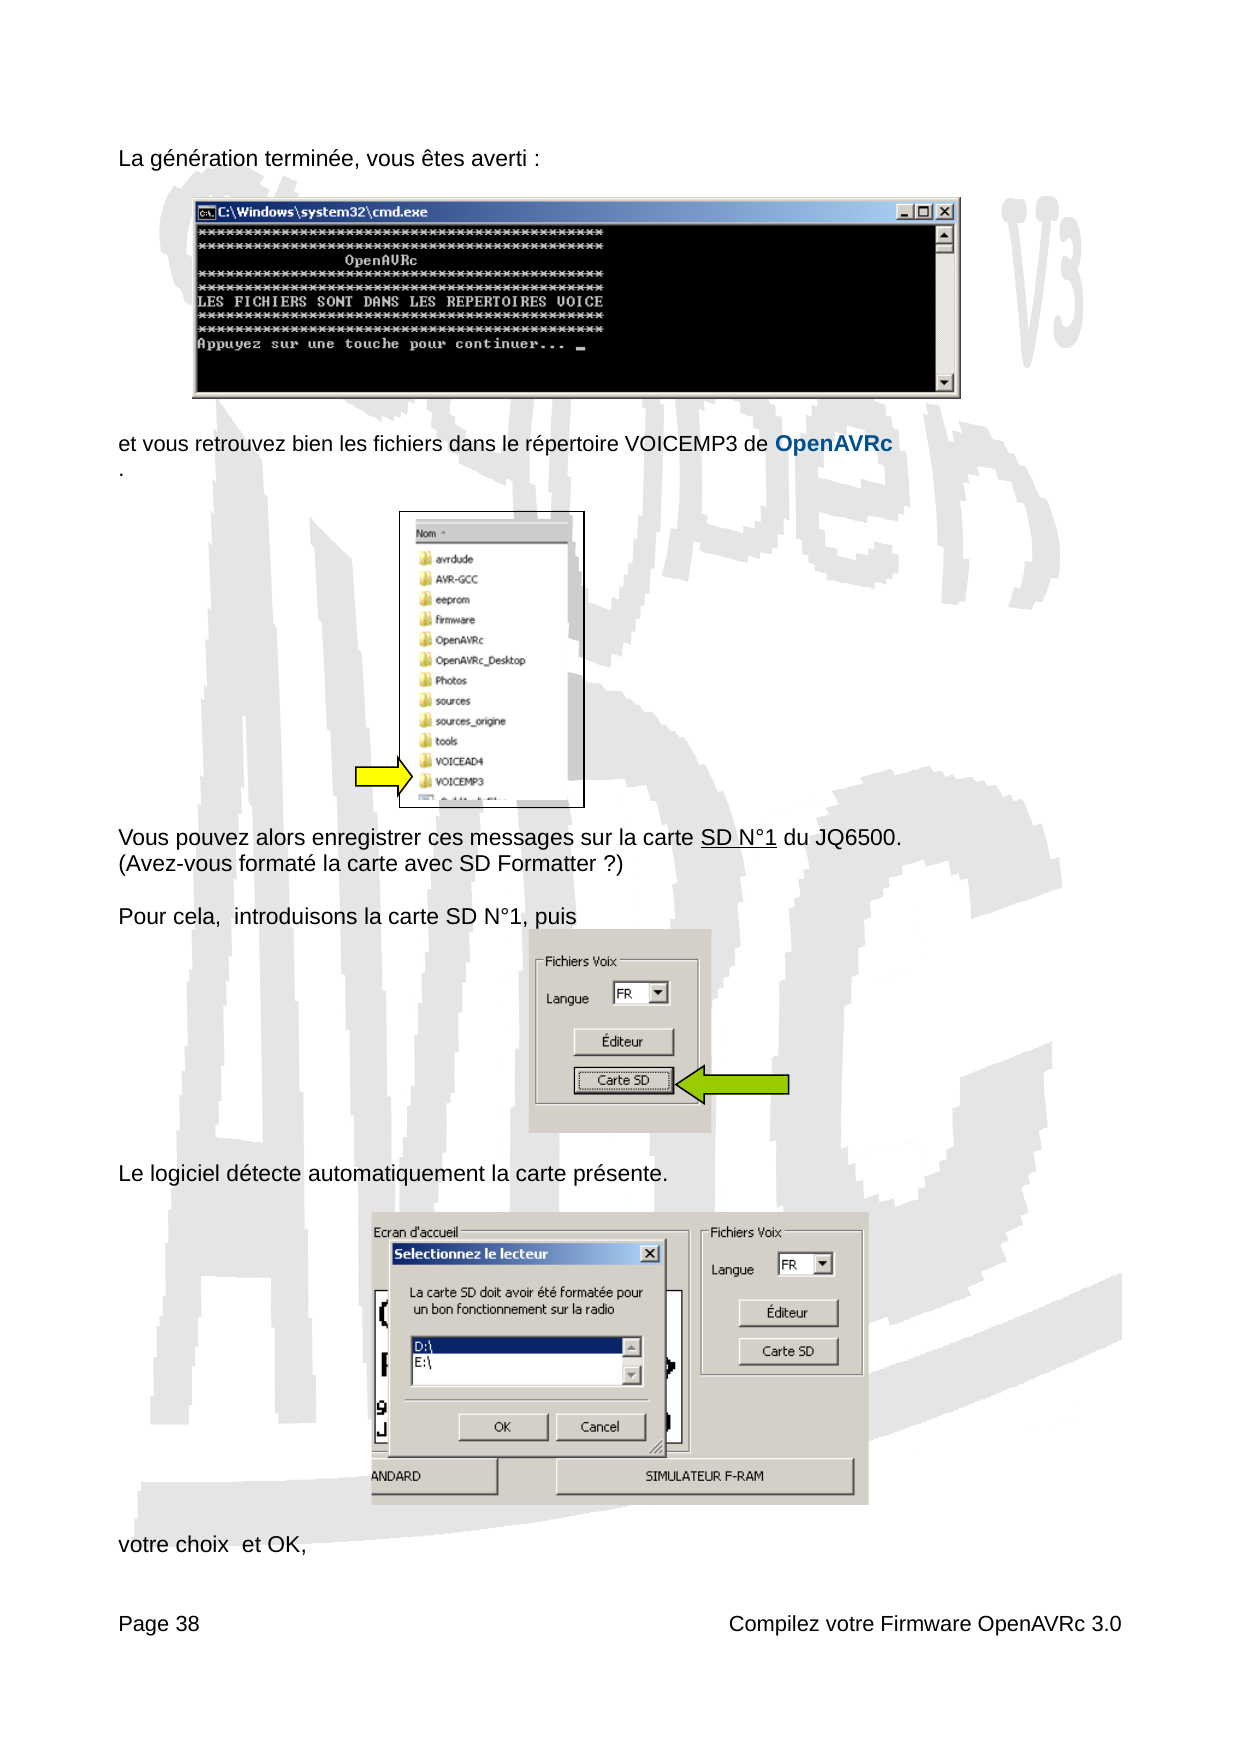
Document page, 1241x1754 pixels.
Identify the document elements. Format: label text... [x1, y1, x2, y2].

text La génération terminée, vous êtes averti : [118, 144, 1122, 171]
text et vous retrouvez bien les fichiers dans le répertoire VOICEMP3 de OpenAVRc [118, 430, 1122, 456]
text (Avez-vous formaté la carte avec SD Formatter ?) [118, 850, 1122, 877]
text Le logiciel détecte automatiquement la carte présente. [118, 1159, 1122, 1186]
text . [118, 456, 1122, 481]
text Pour cela, introduisons la carte SD N°1, puis [118, 903, 1122, 929]
text Vous pouvez alors enregistrer ces messages sur la carte SD N°1 du JQ6500. [118, 824, 1122, 850]
picture [192, 197, 961, 399]
text votre choix et OK, [118, 1531, 1122, 1557]
